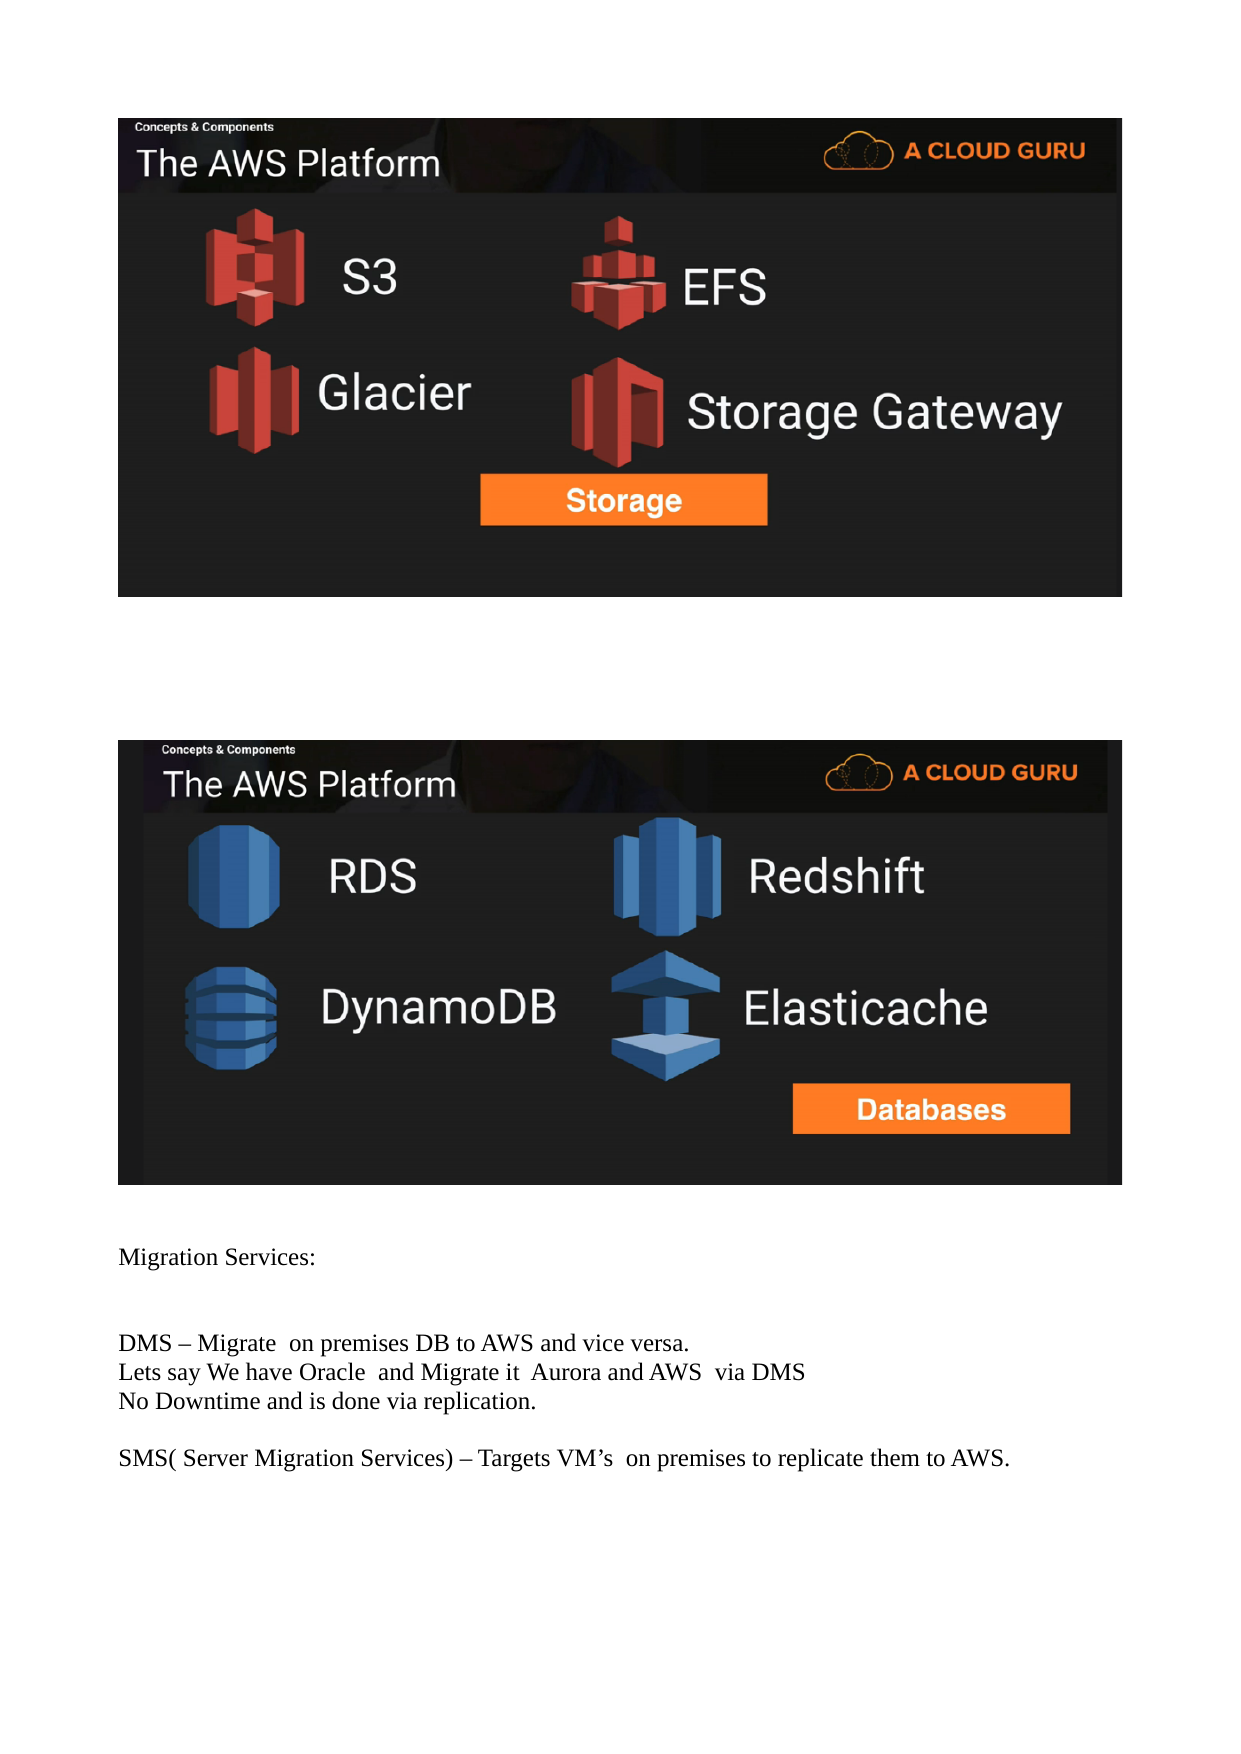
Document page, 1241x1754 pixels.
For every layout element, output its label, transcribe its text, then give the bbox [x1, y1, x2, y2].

text SMS( Server Migration Services) – Targets VM’s on premises to replicate them to AWS. [118, 1443, 1122, 1472]
text Migration Services: [118, 1242, 1122, 1271]
text No Downtime and is done via replication. [118, 1386, 1122, 1415]
text Lets say We have Oracle and Migrate it Aurora and AWS via DMS [118, 1357, 1122, 1386]
picture [118, 118, 1123, 597]
picture [118, 740, 1123, 1185]
text DMS – Migrate on premises DB to AWS and vice versa. [118, 1328, 1122, 1357]
